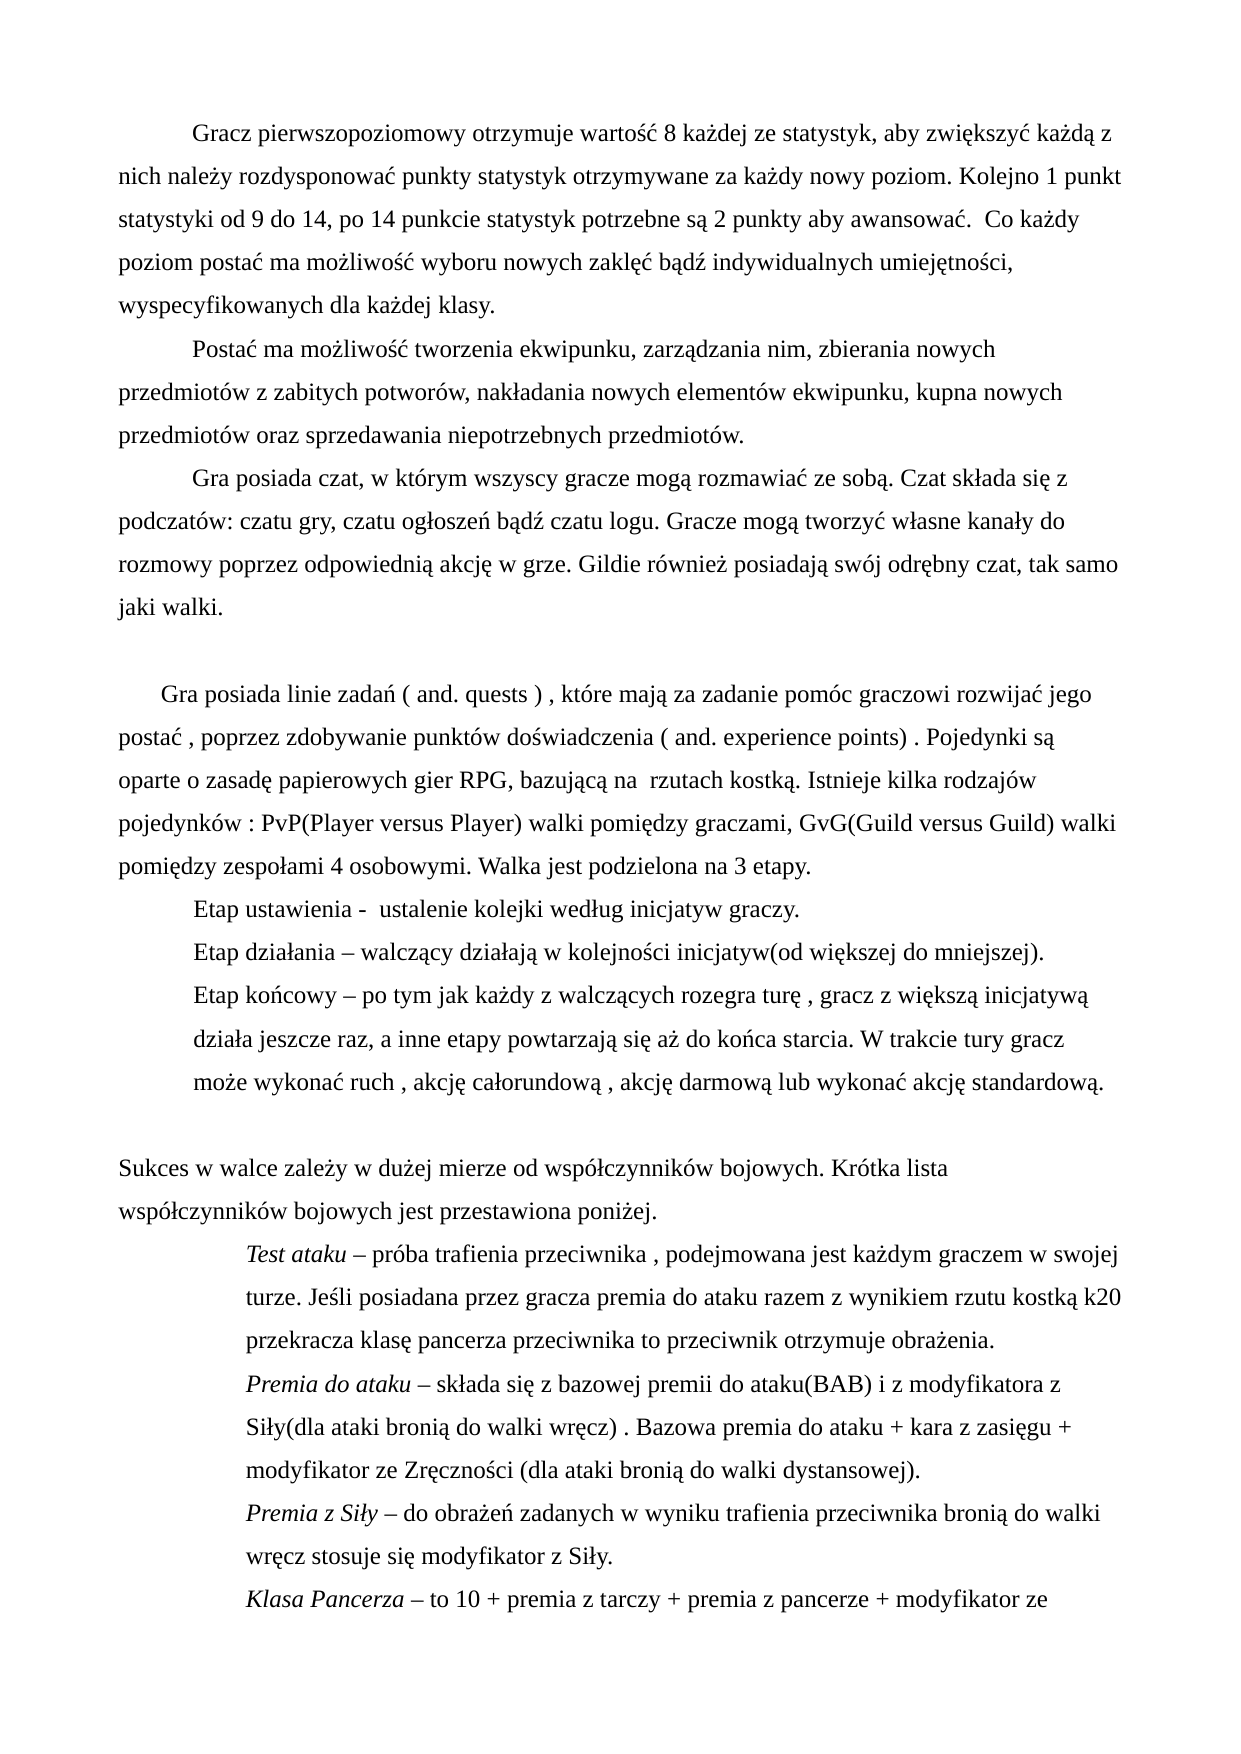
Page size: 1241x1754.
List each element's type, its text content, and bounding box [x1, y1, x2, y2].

text Gra posiada czat, w którym wszyscy gracze mogą rozmawiać ze sobą. Czat składa się z podczatów: czatu gry, czatu ogłoszeń bądź czatu logu. Gracze mogą tworzyć własne kanały do rozmowy poprzez odpowiednią akcję w grze. Gildie również posiadają swój odrębny czat, tak samo jaki walki. [118, 463, 1122, 621]
text Gracz pierwszopoziomowy otrzymuje wartość 8 każdej ze statystyk, aby zwiększyć każdą z nich należy rozdysponować punkty statystyk otrzymywane za każdy nowy poziom. Kolejno 1 punkt statystyki od 9 do 14, po 14 punkcie statystyk potrzebne są 2 punkty aby awansować. Co każdy poziom postać ma możliwość wyboru nowych zaklęć bądź indywidualnych umiejętności, wyspecyfikowanych dla każdej klasy. [118, 118, 1122, 319]
text Etap ustawienia - ustalenie kolejki według inicjatyw graczy. [193, 894, 1122, 923]
text Klasa Pancerza – to 10 + premia z tarczy + premia z pancerze + modyfikator ze [246, 1584, 1122, 1613]
text Premia do ataku – składa się z bazowej premii do ataku(BAB) i z modyfikatora z Siły(dla ataki bronią do walki wręcz) . Bazowa premia do ataku + kara z zasięgu + modyfikator ze Zręczności (dla ataki bronią do walki dystansowej). [246, 1369, 1122, 1484]
text Etap końcowy – po tym jak każdy z walczących rozegra turę , gracz z większą inicjatywą działa jeszcze raz, a inne etapy powtarzają się aż do końca starcia. W trakcie tury gracz może wykonać ruch , akcję całorundową , akcję darmową lub wykonać akcję standardową. [193, 981, 1122, 1096]
text Etap działania – walczący działają w kolejności inicjatyw(od większej do mniejszej). [193, 937, 1122, 966]
text Postać ma możliwość tworzenia ekwipunku, zarządzania nim, zbierania nowych przedmiotów z zabitych potworów, nakładania nowych elementów ekwipunku, kupna nowych przedmiotów oraz sprzedawania niepotrzebnych przedmiotów. [118, 334, 1122, 449]
text Test ataku – próba trafienia przeciwnika , podejmowana jest każdym graczem w swojej turze. Jeśli posiadana przez gracza premia do ataku razem z wynikiem rzutu kostką k20 przekracza klasę pancerza przeciwnika to przeciwnik otrzymuje obrażenia. [246, 1239, 1122, 1354]
text Sukces w walce zależy w dużej mierze od współczynników bojowych. Krótka lista współczynników bojowych jest przestawiona poniżej. [118, 1153, 1122, 1225]
text Gra posiada linie zadań ( and. quests ) , które mają za zadanie pomóc graczowi rozwijać jego postać , poprzez zdobywanie punktów doświadczenia ( and. experience points) . Pojedynki są oparte o zasadę papierowych gier RPG, bazującą na rzutach kostką. Istnieje kilka rodzajów pojedynków : PvP(Player versus Player) walki pomiędzy graczami, GvG(Guild versus Guild) walki pomiędzy zespołami 4 osobowymi. Walka jest podzielona na 3 etapy. [118, 679, 1122, 880]
text Premia z Siły – do obrażeń zadanych w wyniku trafienia przeciwnika bronią do walki wręcz stosuje się modyfikator z Siły. [246, 1498, 1122, 1570]
